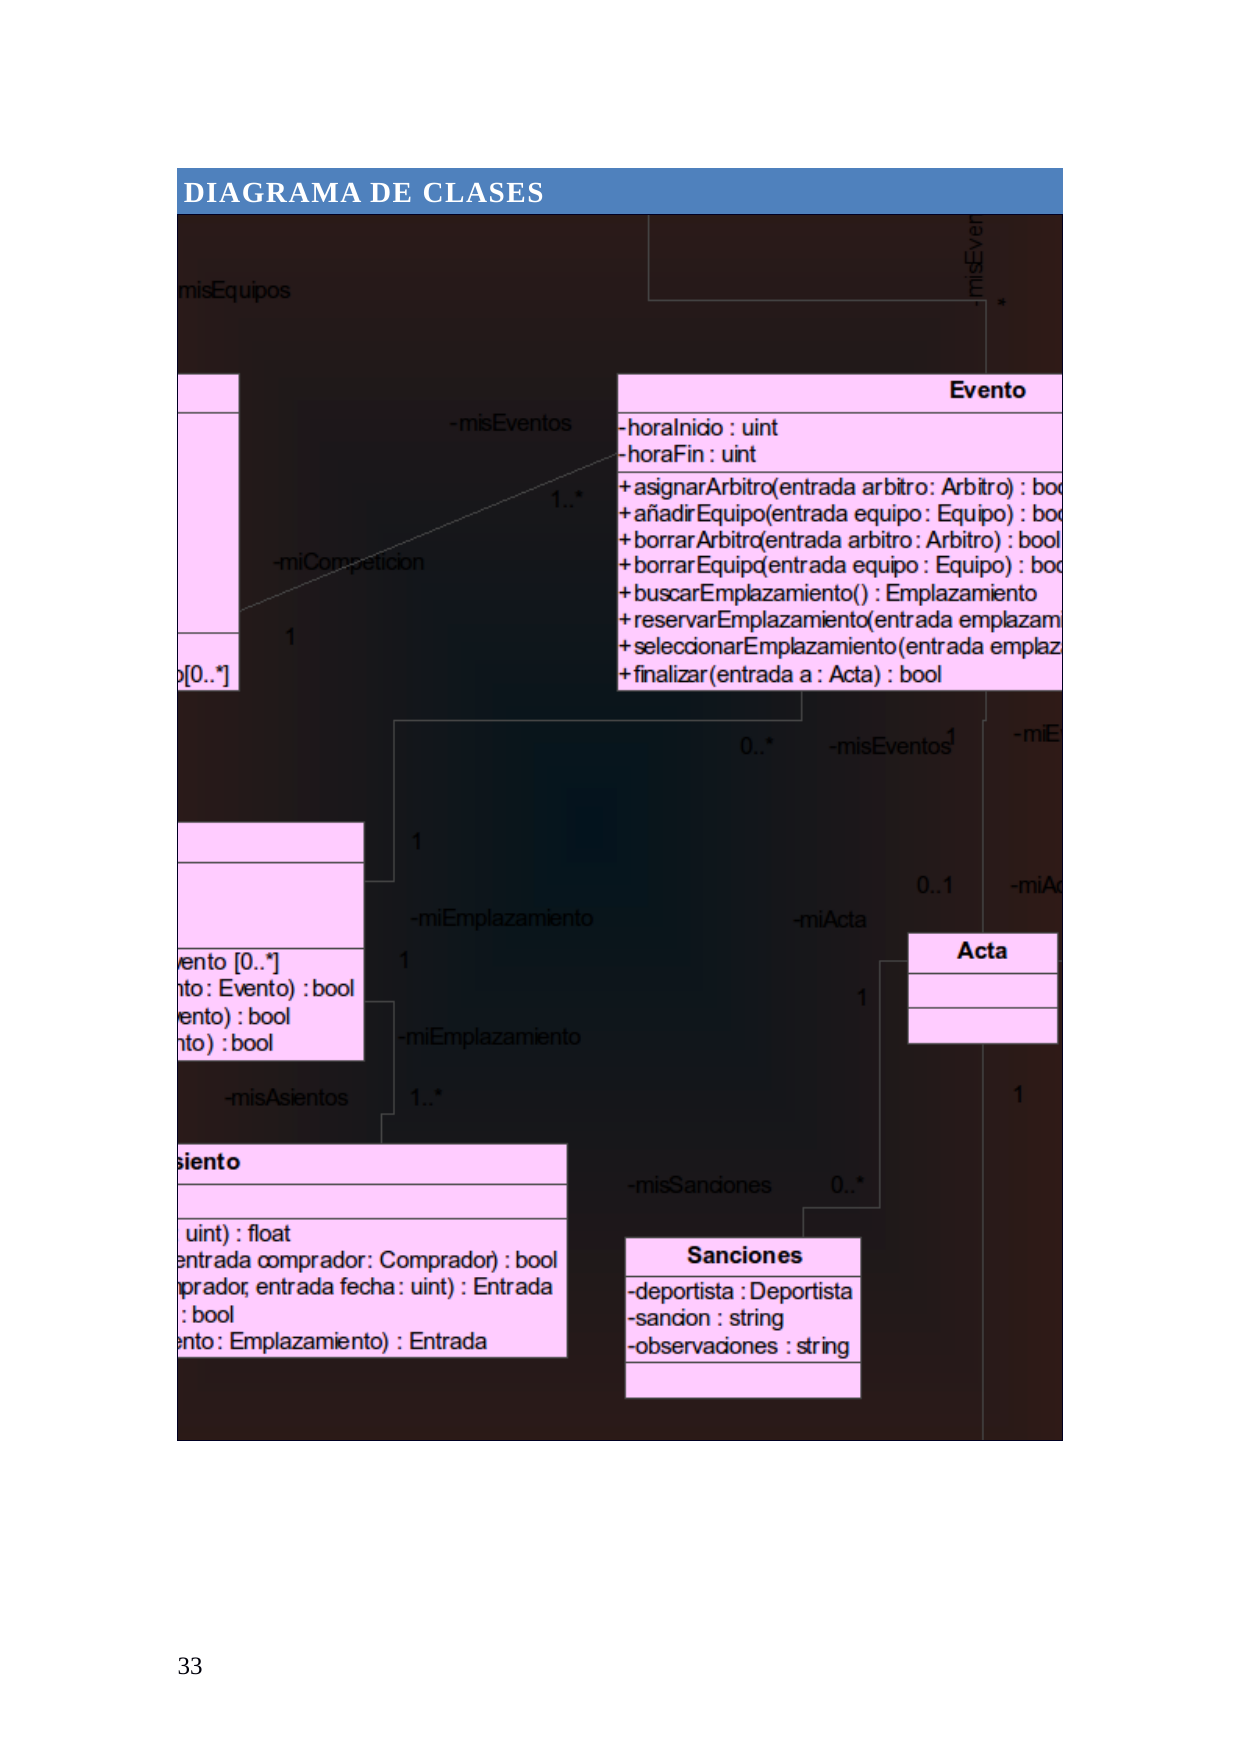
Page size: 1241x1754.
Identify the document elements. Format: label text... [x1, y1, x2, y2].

subtitle Diagrama de clases [184, 175, 1057, 208]
picture [178, 215, 1062, 1440]
